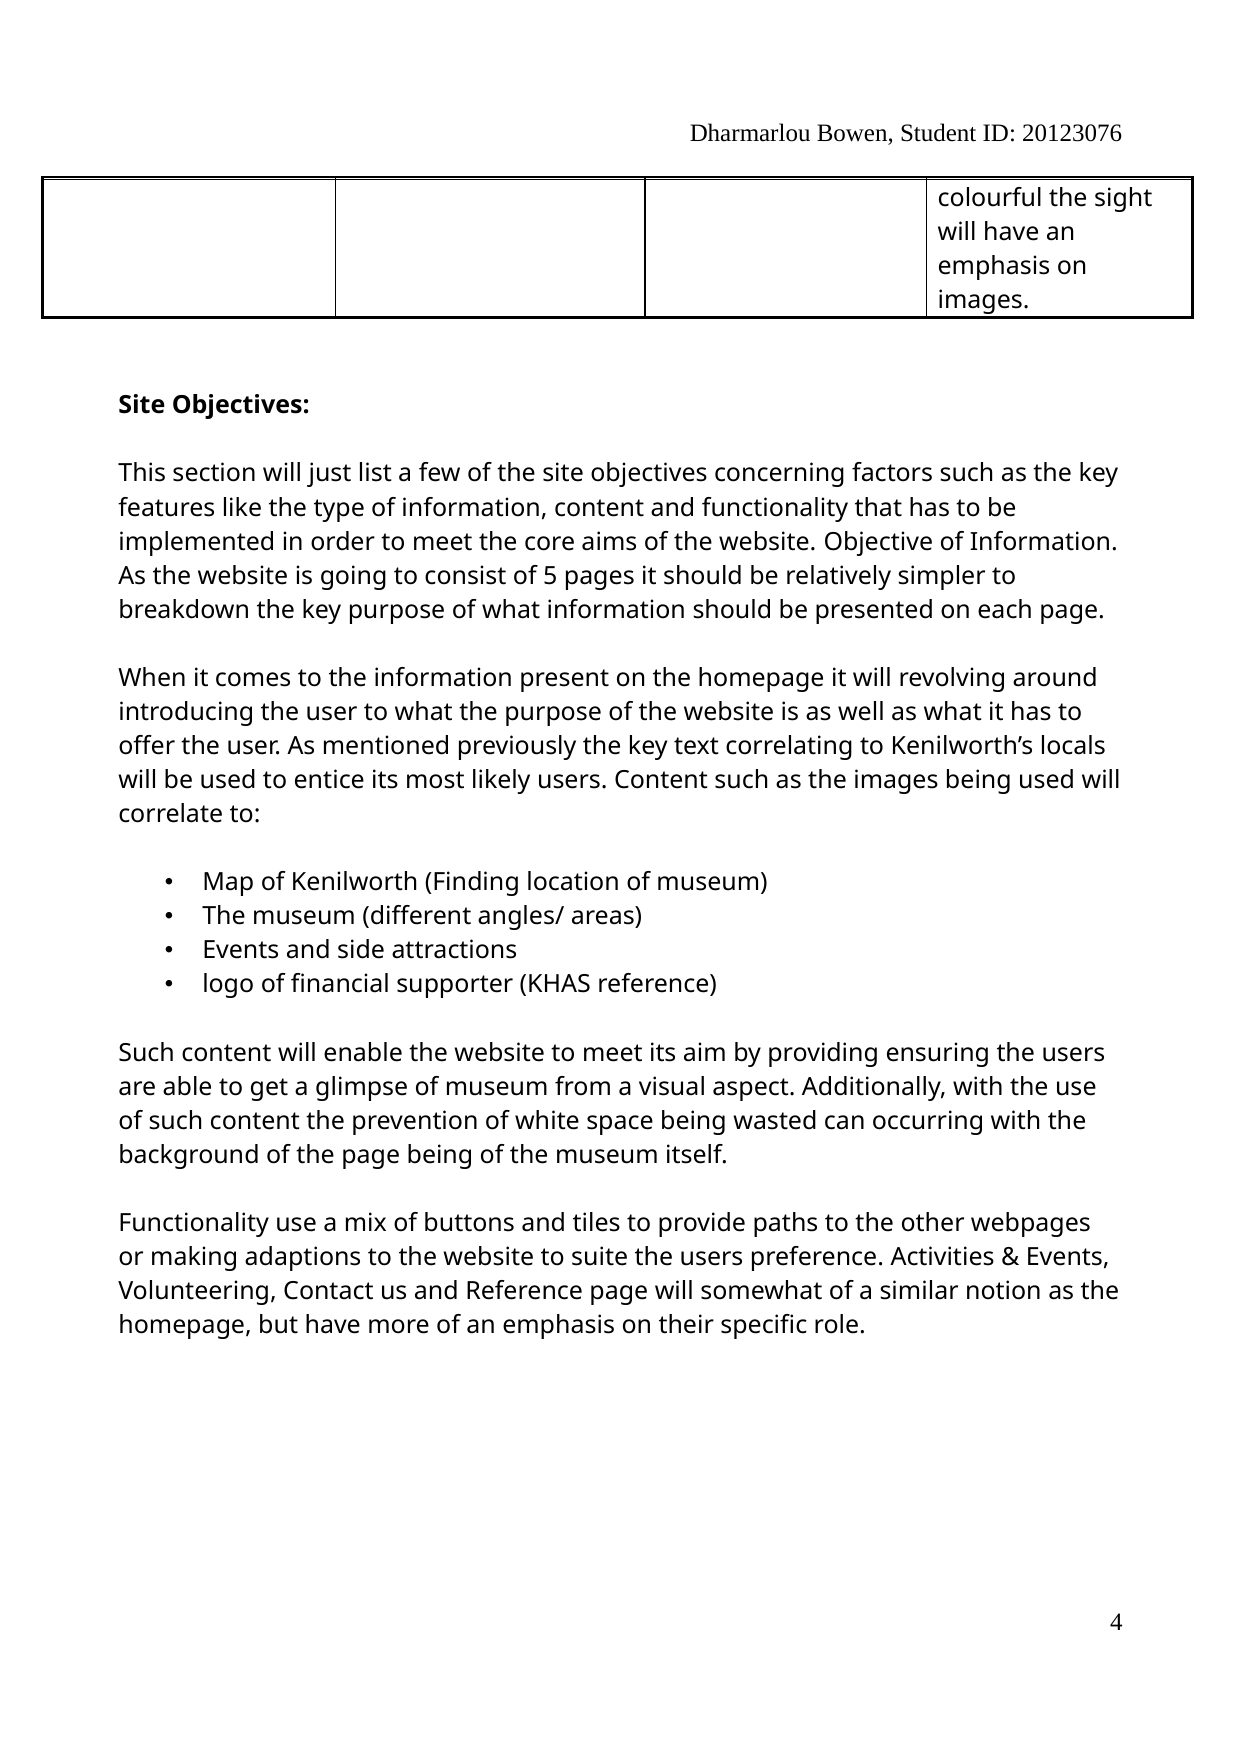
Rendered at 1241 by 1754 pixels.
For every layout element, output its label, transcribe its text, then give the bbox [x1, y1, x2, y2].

table_cell [646, 180, 926, 316]
list logo of financial supporter (KHAS reference) [164, 966, 1122, 1000]
table_cell colourful the sight will have an emphasis on images. [927, 180, 1191, 316]
text Functionality use a mix of buttons and tiles to provide paths to the other webpages or making adaptions to the website to suite the users preference. Activities & Events, Volunteering, Contact us and Reference page will somewhat of a similar notion as the homepage, but have more of an emphasis on their specific role. [118, 1204, 1122, 1341]
text Such content will enable the website to meet its aim by providing ensuring the users are able to get a glimpse of museum from a visual aspect. Additionally, with the use of such content the prevention of white space being wasted can occurring with the background of the page being of the museum itself. [118, 1034, 1122, 1170]
text When it comes to the information present on the homepage it will revolving around introducing the user to what the purpose of the website is as well as what it has to offer the user. As mentioned previously the key text correlating to Kenilworth’s locals will be used to entice its most likely users. Content such as the images being used will correlate to: [118, 659, 1122, 830]
list Events and side attractions [164, 932, 1122, 966]
list The museum (different angles/ areas) [164, 898, 1122, 932]
table_cell [44, 180, 335, 316]
table_cell [336, 180, 644, 316]
text Site Objectives: [118, 387, 1122, 421]
text This section will just list a few of the site objectives concerning factors such as the key features like the type of information, content and functionality that has to be implemented in order to meet the core aims of the website. Objective of Information. As the website is going to consist of 5 pages it should be relatively simpler to breakdown the key purpose of what information should be presented on each page. [118, 455, 1122, 625]
list Map of Kenilworth (Finding location of museum) [164, 864, 1122, 898]
